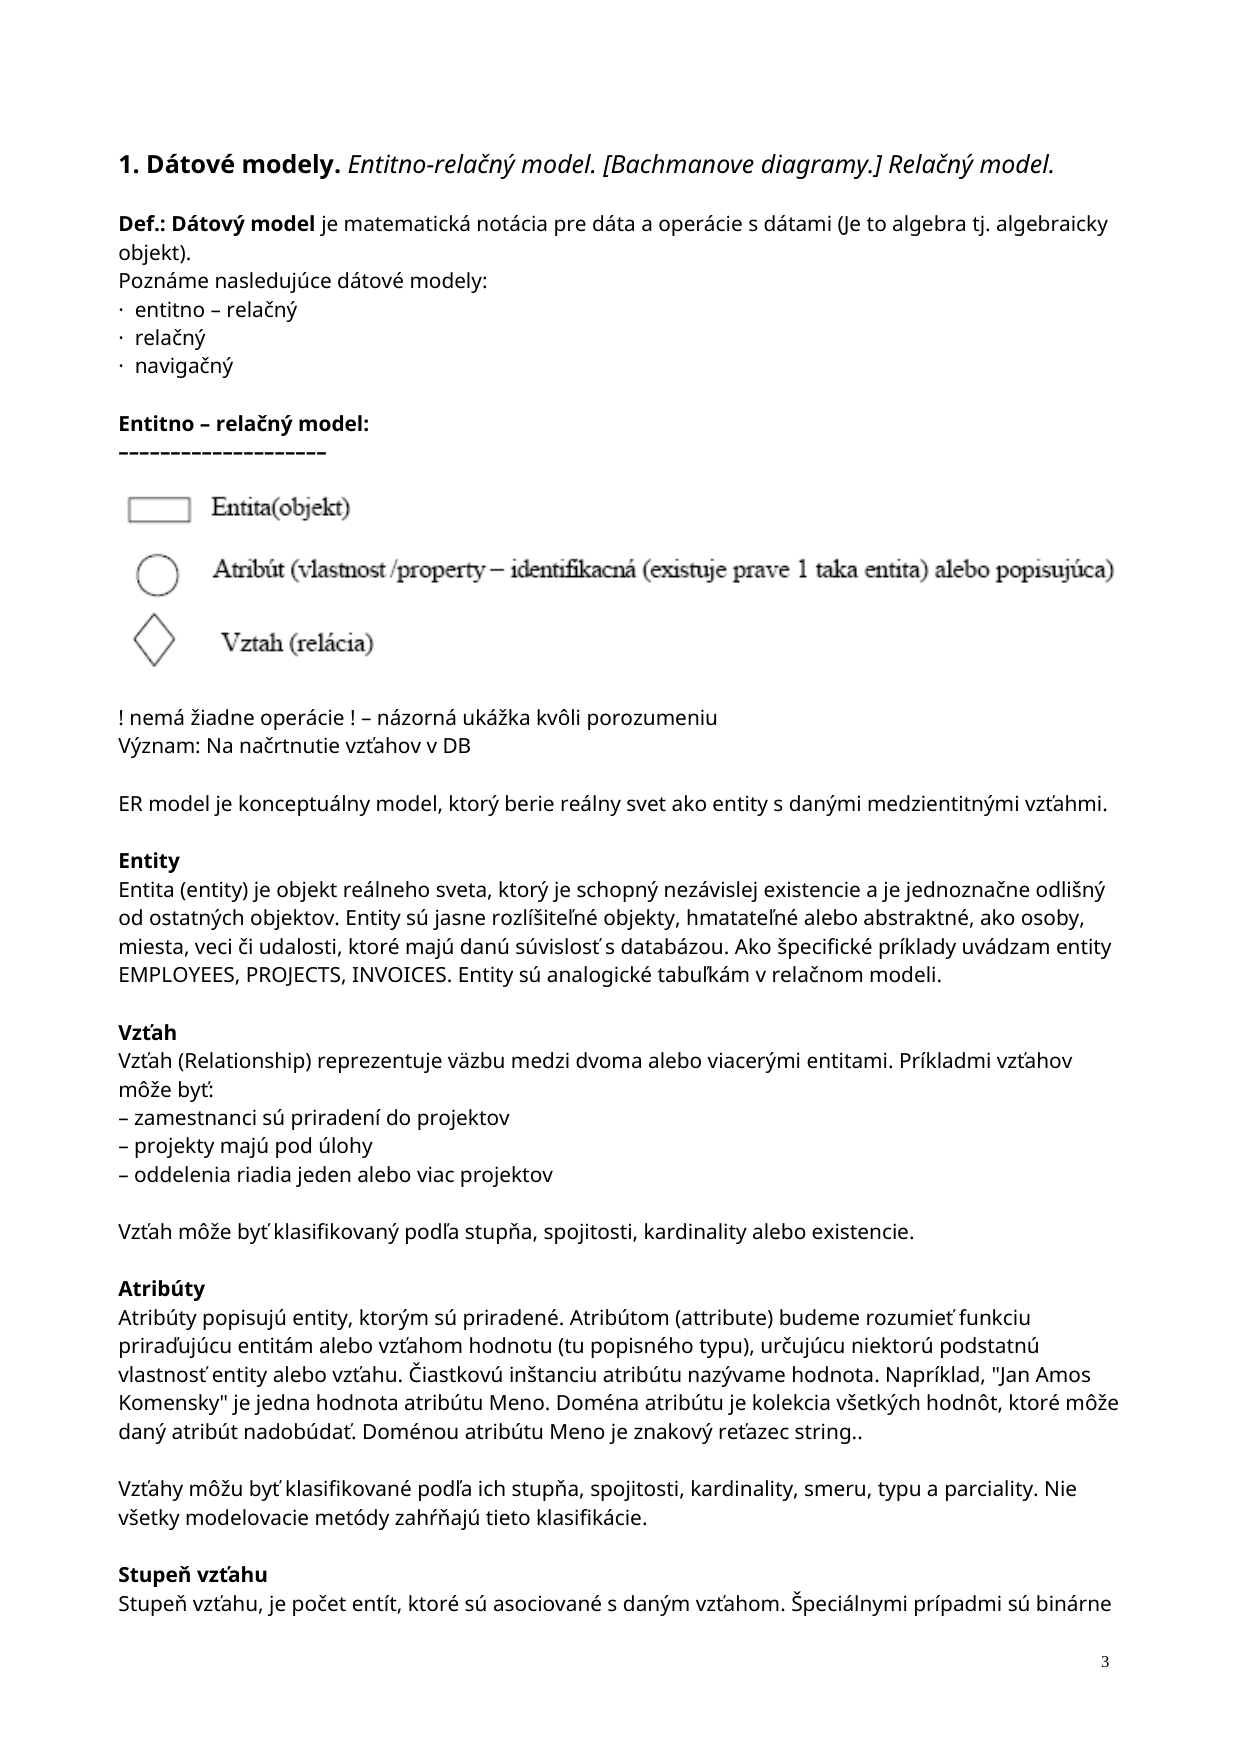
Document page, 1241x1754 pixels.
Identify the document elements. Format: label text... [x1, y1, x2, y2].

text Atribúty Atribúty popisujú entity, ktorým sú priradené. Atribútom (attribute) budeme rozumieť funkciu priraďujúcu entitám alebo vzťahom hodnotu (tu popisného typu), určujúcu niektorú podstatnú vlastnosť entity alebo vzťahu. Čiastkovú inštanciu atribútu nazývame hodnota. Napríklad, "Jan Amos Komensky" je jedna hodnota atribútu Meno. Doména atribútu je kolekcia všetkých hodnôt, ktoré môže daný atribút nadobúdať. Doménou atribútu Meno je znakový reťazec string.. [118, 1274, 1122, 1445]
text · navigačný [118, 352, 1122, 380]
text Entity Entita (entity) je objekt reálneho sveta, ktorý je schopný nezávislej existencie a je jednoznačne odlišný od ostatných objektov. Entity sú jasne rozlíšiteľné objekty, hmatateľné alebo abstraktné, ako osoby, miesta, veci či udalosti, ktoré majú danú súvislosť s databázou. Ako špecifické príklady uvádzam entity EMPLOYEES, PROJECTS, INVOICES. Entity sú analogické tabuľkám v relačnom modeli. [118, 847, 1122, 989]
text Stupeň vzťahu Stupeň vzťahu, je počet entít, ktoré sú asociované s daným vzťahom. Špeciálnymi prípadmi sú binárne [118, 1560, 1122, 1617]
text Poznáme nasledujúce dátové modely: [118, 266, 1122, 295]
text Entitno – relačný model: –––––––––––––––––––– [118, 409, 1122, 466]
picture [118, 494, 1121, 675]
text Význam: Na načrtnutie vzťahov v DB [118, 731, 1122, 760]
text ER model je konceptuálny model, ktorý berie reálny svet ako entity s danými medzientitnými vzťahmi. [118, 789, 1122, 817]
text · entitno – relačný [118, 295, 1122, 323]
text Def.: Dátový model je matematická notácia pre dáta a operácie s dátami (Je to algebra tj. algebraicky objekt). [118, 209, 1122, 266]
text · relačný [118, 323, 1122, 352]
text 1. Dátové modely. Entitno-relačný model. [Bachmanove diagramy.] Relačný model. [118, 147, 1122, 181]
text Vzťahy môžu byť klasifikované podľa ich stupňa, spojitosti, kardinality, smeru, typu a parciality. Nie všetky modelovacie metódy zahŕňajú tieto klasifikácie. [118, 1474, 1122, 1531]
text ! nemá žiadne operácie ! – názorná ukážka kvôli porozumeniu [118, 703, 1122, 731]
text Vzťah Vzťah (Relationship) reprezentuje väzbu medzi dvoma alebo viacerými entitami. Príkladmi vzťahov môže byť: – zamestnanci sú priradení do projektov – projekty majú pod úlohy – oddelenia riadia jeden alebo viac projektov Vzťah môže byť klasifikovaný podľa stupňa, spojitosti, kardinality alebo existencie. [118, 1018, 1122, 1245]
